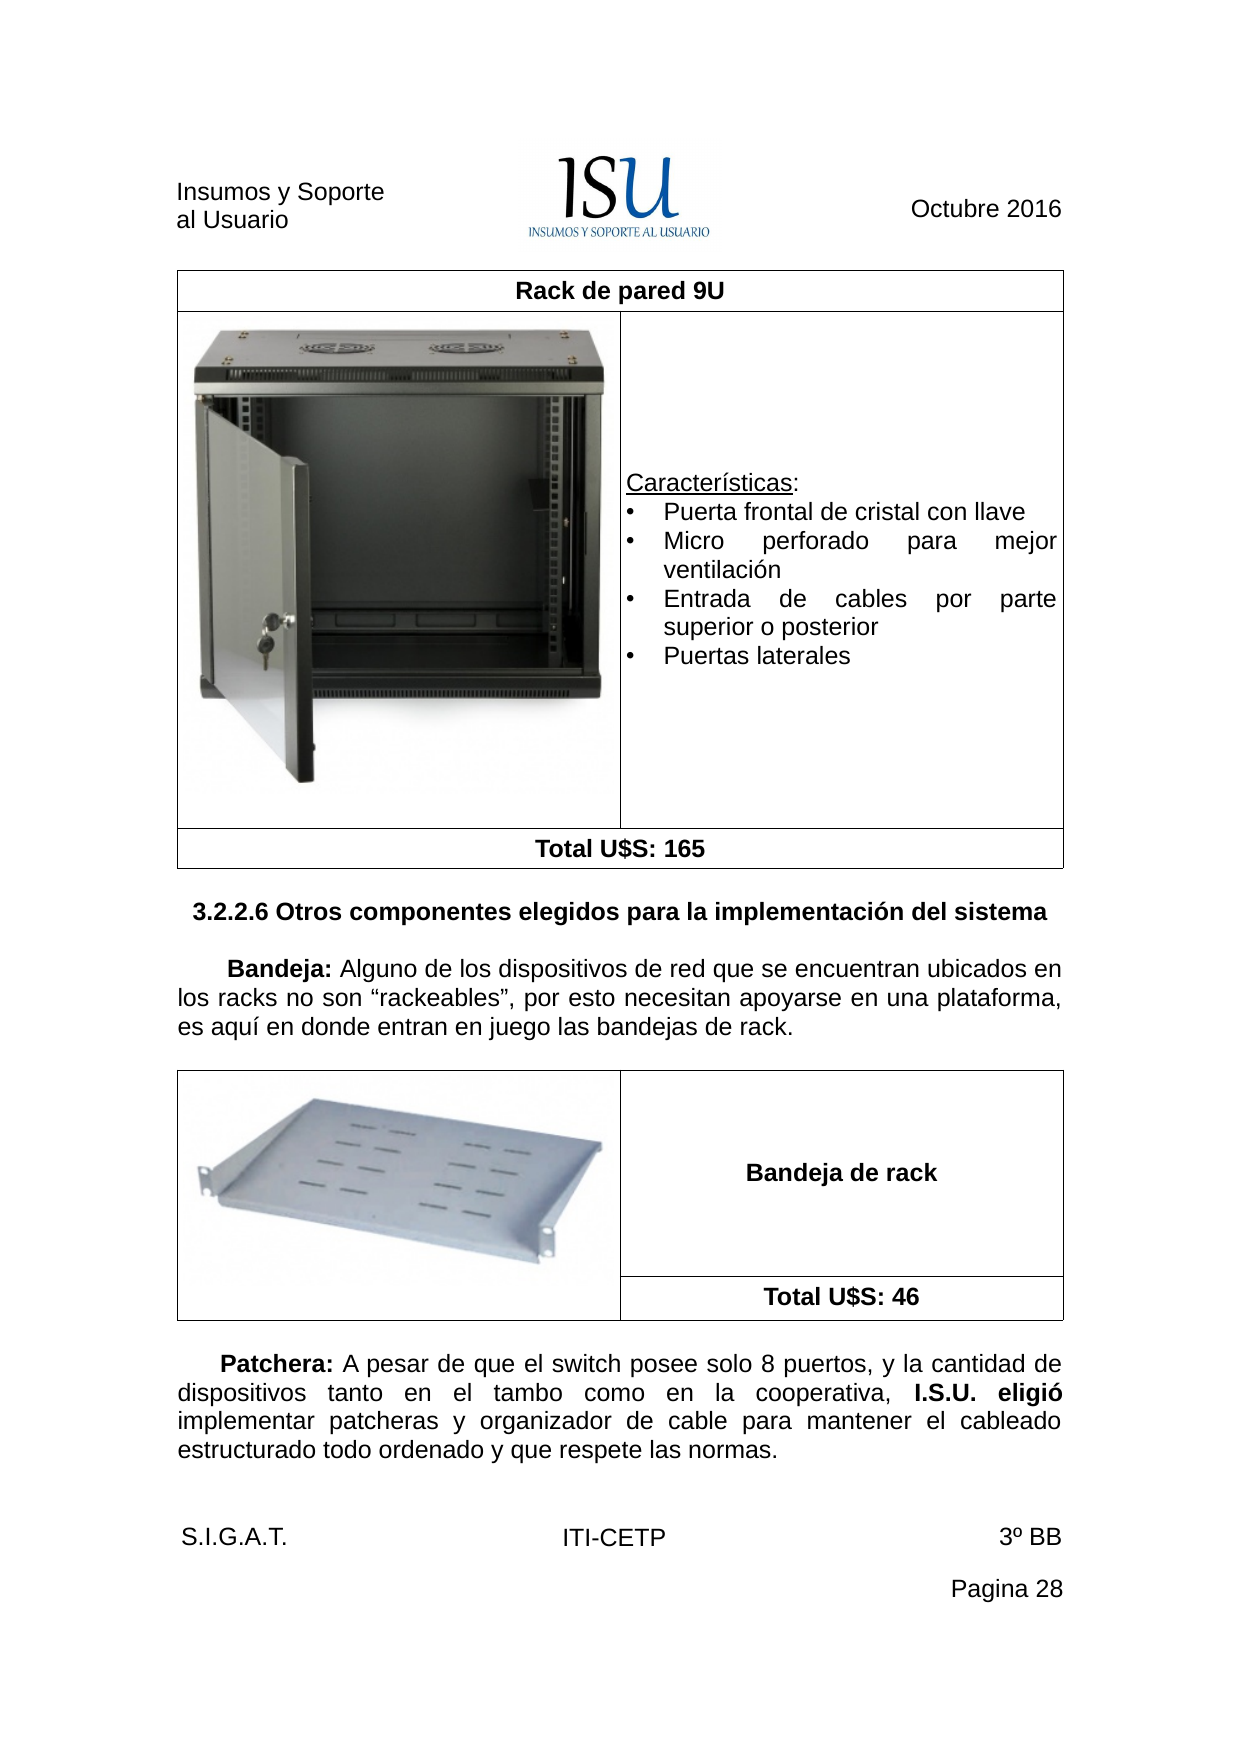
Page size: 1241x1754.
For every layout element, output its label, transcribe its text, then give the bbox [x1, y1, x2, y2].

table_cell Total U$S: 46 [621, 1277, 1063, 1320]
table_cell Total U$S: 165 [178, 829, 1063, 868]
text 3.2.2.6 Otros componentes elegidos para la implementación del sistema [177, 897, 1063, 926]
picture [182, 1075, 615, 1286]
picture [182, 316, 615, 794]
table_header Bandeja de rack [621, 1071, 1063, 1276]
table_header Rack de pared 9U [178, 271, 1063, 311]
text Bandeja: Alguno de los dispositivos de red que se encuentran ubicados en los racks no son “rackeables”, por esto necesitan apoyarse en una plataforma, es aquí en donde entran en juego las bandejas de rack. [177, 954, 1063, 1041]
table_cell Características: Puerta frontal de cristal con llave Micro perforado para mejor ventilación Entrada de cables por parte superior o posterior Puertas laterales [621, 312, 1063, 828]
table_cell [178, 312, 620, 828]
table_header [178, 1071, 620, 1320]
text Patchera: A pesar de que el switch posee solo 8 puertos, y la cantidad de dispositivos tanto en el tambo como en la cooperativa, I.S.U. eligió implementar patcheras y organizador de cable para mantener el cableado estructurado todo ordenado y que respete las normas. [177, 1349, 1063, 1464]
picture [517, 138, 723, 252]
